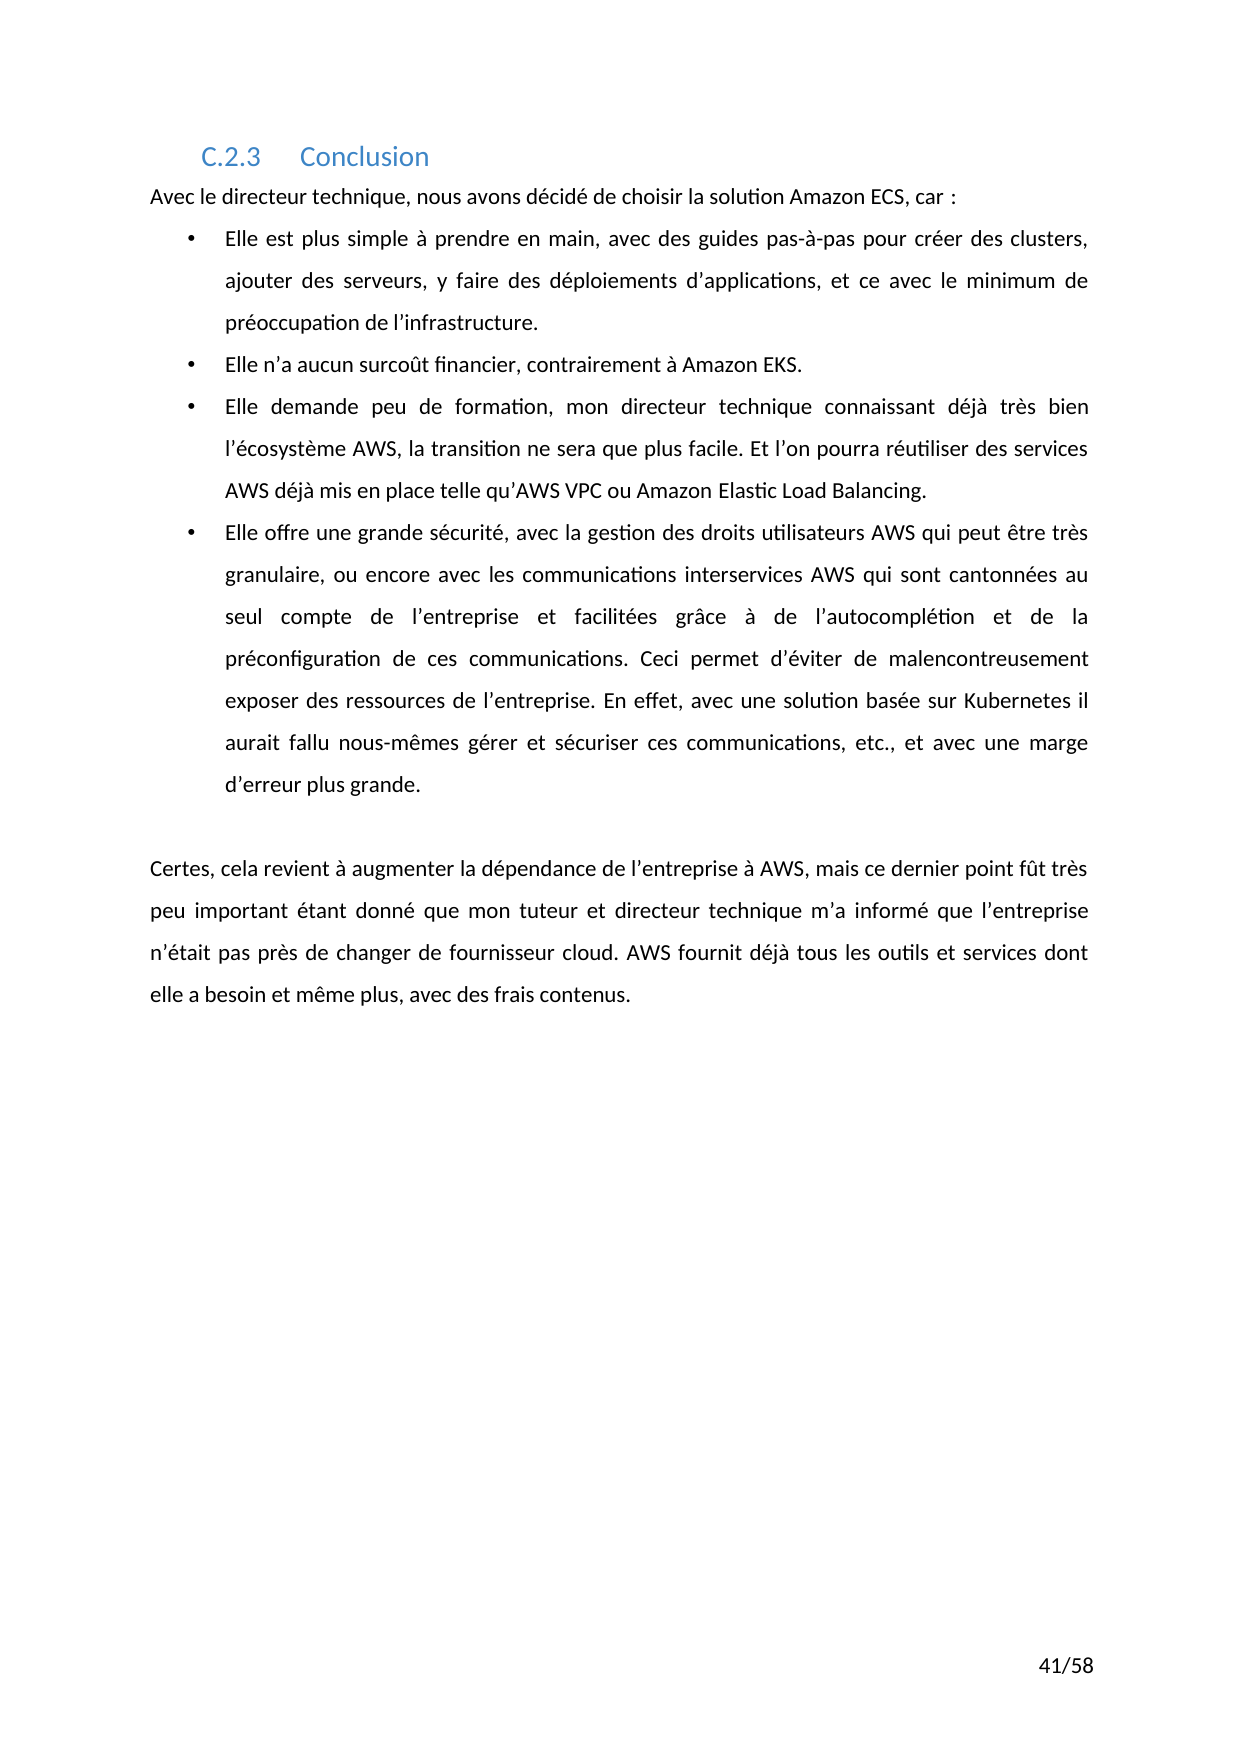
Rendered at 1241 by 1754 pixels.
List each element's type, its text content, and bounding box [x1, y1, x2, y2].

list Elle n’a aucun surcoût financier, contrairement à Amazon EKS. [187, 350, 1090, 378]
subtitle Conclusion [201, 138, 1090, 174]
text Avec le directeur technique, nous avons décidé de choisir la solution Amazon ECS, car : [150, 182, 1090, 210]
text Certes, cela revient à augmenter la dépendance de l’entreprise à AWS, mais ce dernier point fût très peu important étant donné que mon tuteur et directeur technique m’a informé que l’entreprise n’était pas près de changer de fournisseur cloud. AWS fournit déjà tous les outils et services dont elle a besoin et même plus, avec des frais contenus. [150, 854, 1090, 1008]
list Elle offre une grande sécurité, avec la gestion des droits utilisateurs AWS qui peut être très granulaire, ou encore avec les communications interservices AWS qui sont cantonnées au seul compte de l’entreprise et facilitées grâce à de l’autocomplétion et de la préconfiguration de ces communications. Ceci permet d’éviter de malencontreusement exposer des ressources de l’entreprise. En effet, avec une solution basée sur Kubernetes il aurait fallu nous-mêmes gérer et sécuriser ces communications, etc., et avec une marge d’erreur plus grande. [187, 518, 1090, 798]
list Elle est plus simple à prendre en main, avec des guides pas-à-pas pour créer des clusters, ajouter des serveurs, y faire des déploiements d’applications, et ce avec le minimum de préoccupation de l’infrastructure. [187, 224, 1090, 336]
list Elle demande peu de formation, mon directeur technique connaissant déjà très bien l’écosystème AWS, la transition ne sera que plus facile. Et l’on pourra réutiliser des services AWS déjà mis en place telle qu’AWS VPC ou Amazon Elastic Load Balancing. [187, 392, 1090, 504]
